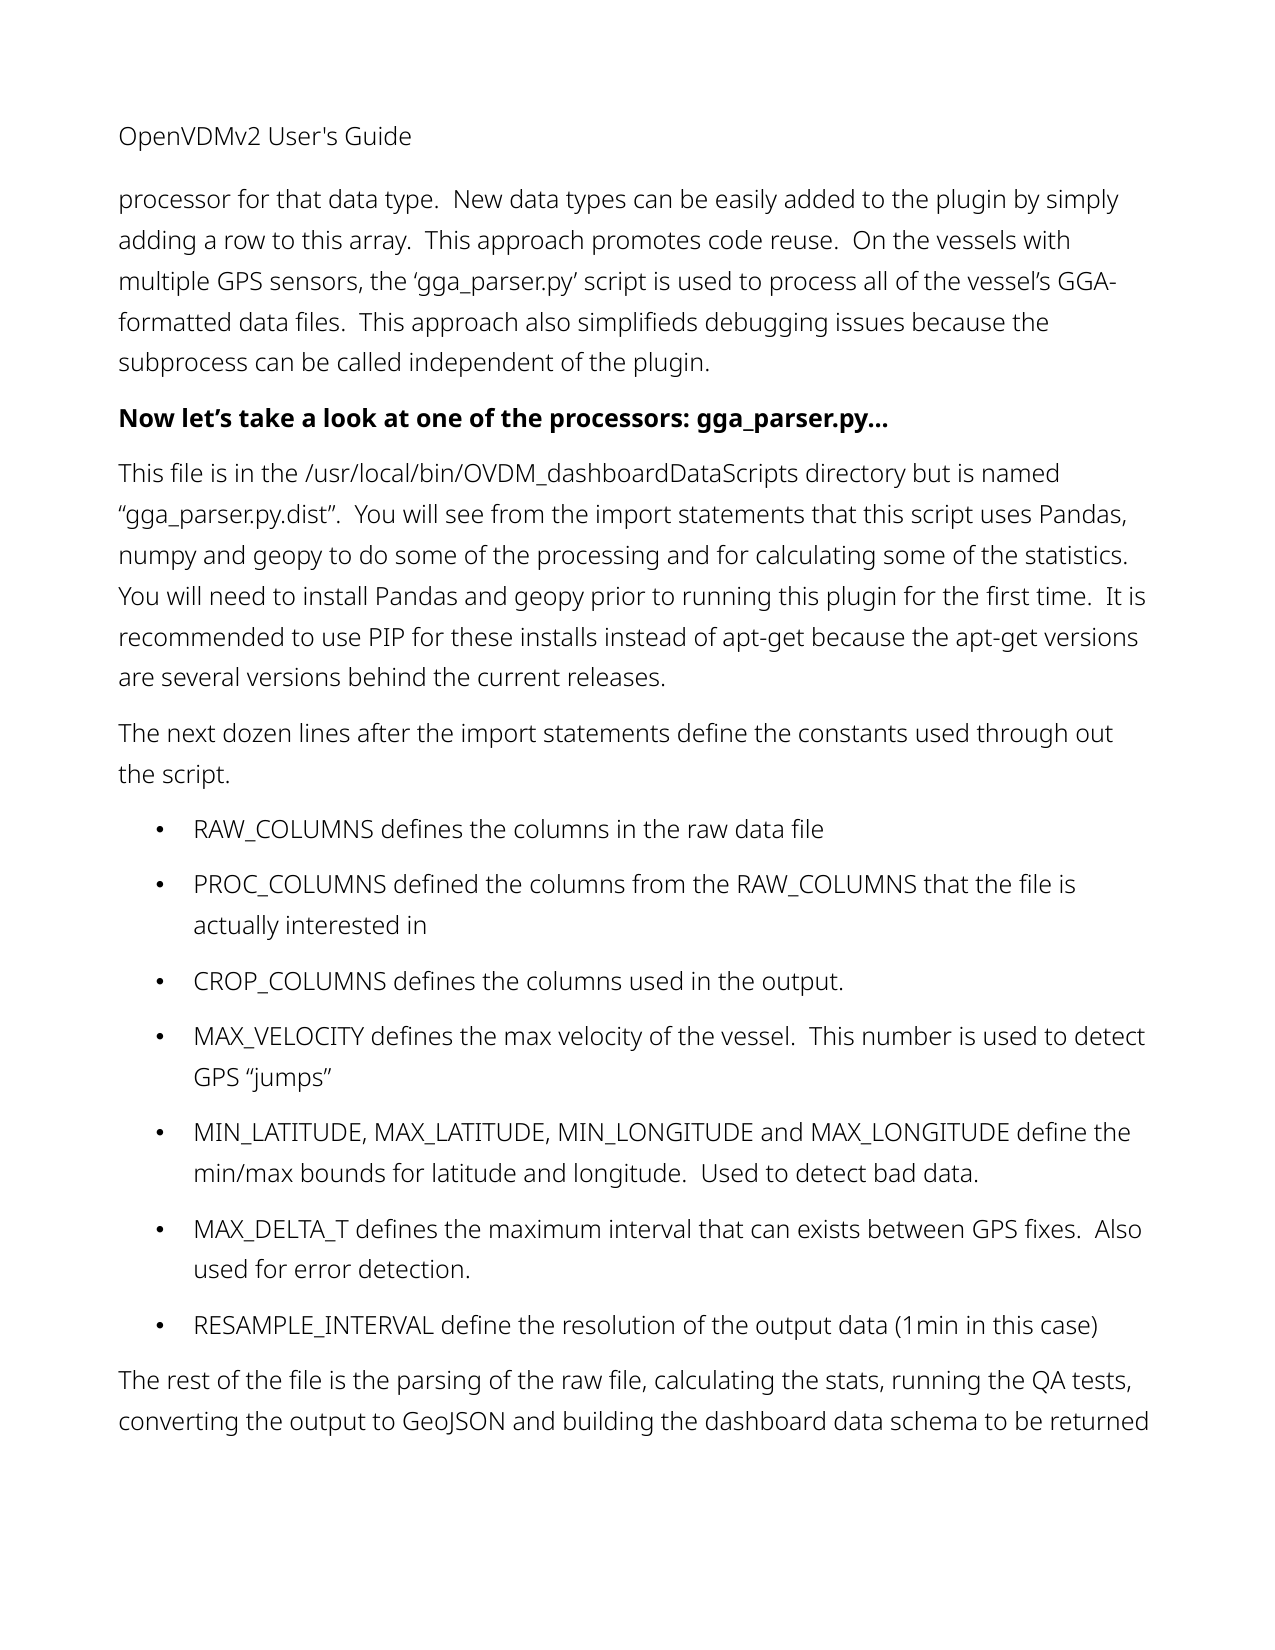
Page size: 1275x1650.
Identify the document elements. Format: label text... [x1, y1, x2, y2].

list CROP_COLUMNS defines the columns used in the output. [156, 963, 1157, 997]
list MAX_VELOCITY defines the max velocity of the vessel. This number is used to detect GPS “jumps” [156, 1019, 1157, 1094]
text processor for that data type. New data types can be easily added to the plugin by simply adding a row to this array. This approach promotes code reuse. On the vessels with multiple GPS sensors, the ‘gga_parser.py’ script is used to process all of the vessel’s GGA-formatted data files. This approach also simplifieds debugging issues because the subprocess can be called independent of the plugin. [118, 182, 1157, 379]
list RAW_COLUMNS defines the columns in the raw data file [156, 812, 1157, 846]
list PROC_COLUMNS defined the columns from the RAW_COLUMNS that the file is actually interested in [156, 867, 1157, 942]
list MIN_LATITUDE, MAX_LATITUDE, MIN_LONGITUDE and MAX_LONGITUDE define the min/max bounds for latitude and longitude. Used to detect bad data. [156, 1115, 1157, 1190]
text The rest of the file is the parsing of the raw file, calculating the stats, running the QA tests, converting the output to GeoJSON and building the dashboard data schema to be returned [118, 1363, 1157, 1438]
list RESAMPLE_INTERVAL define the resolution of the output data (1min in this case) [156, 1307, 1157, 1342]
text The next dozen lines after the import statements define the constants used through out the script. [118, 715, 1157, 790]
text This file is in the /usr/local/bin/OVDM_dashboardDataScripts directory but is named “gga_parser.py.dist”. You will see from the import statements that this script uses Pandas, numpy and geopy to do some of the processing and for calculating some of the statistics. You will need to install Pandas and geopy prior to running this plugin for the first time. It is recommended to use PIP for these installs instead of apt-get because the apt-get versions are several versions behind the current releases. [118, 456, 1157, 694]
text Now let’s take a look at one of the processors: gga_parser.py... [118, 400, 1157, 434]
list MAX_DELTA_T defines the maximum interval that can exists between GPS fixes. Also used for error detection. [156, 1211, 1157, 1286]
